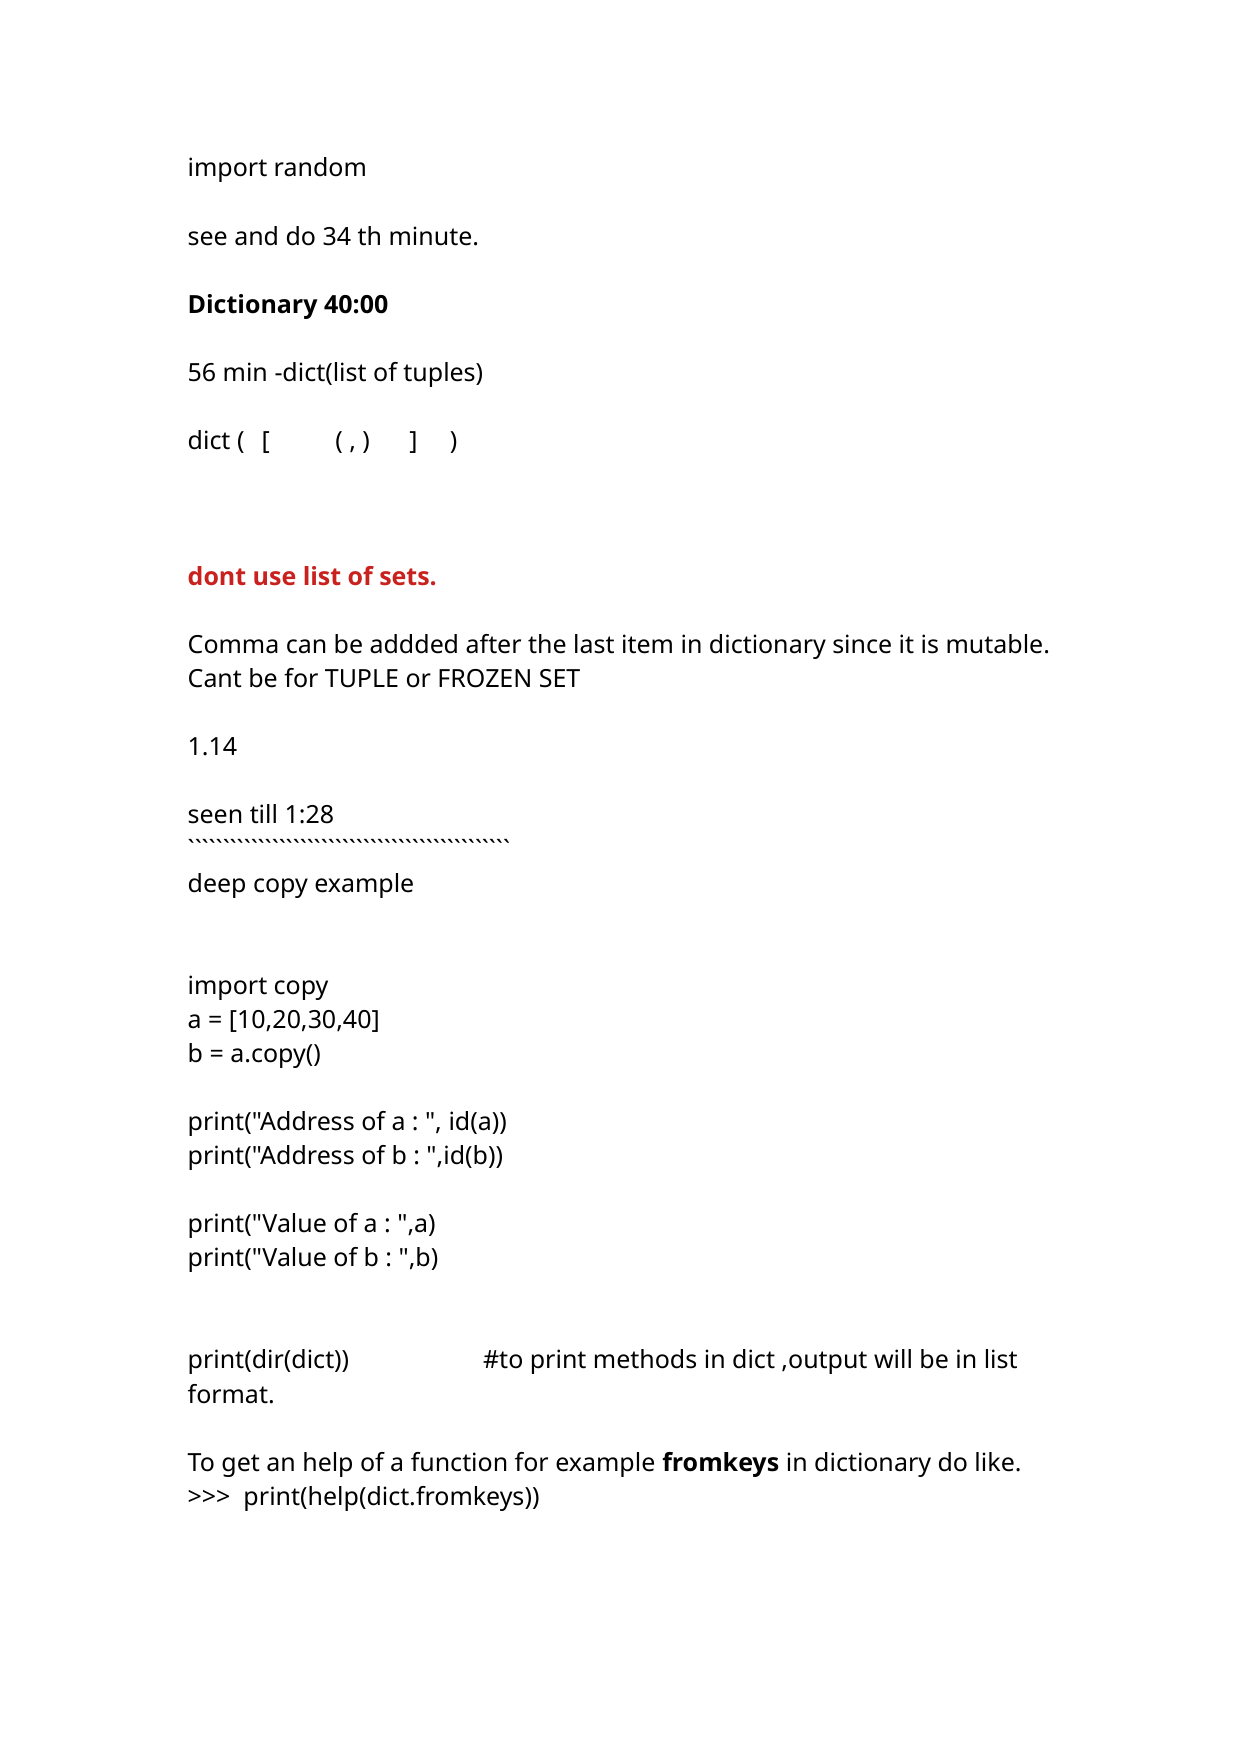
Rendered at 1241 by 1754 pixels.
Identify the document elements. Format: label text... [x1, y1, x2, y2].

text dont use list of sets. [187, 559, 1090, 593]
text >>> print(help(dict.fromkeys)) [187, 1478, 1090, 1512]
text print("Value of b : ",b) [187, 1240, 1090, 1274]
text Cant be for TUPLE or FROZEN SET [187, 661, 1090, 695]
text `````````````````````````````````````````````` [187, 831, 1090, 865]
text see and do 34 th minute. [187, 218, 1090, 252]
text import copy [187, 967, 1090, 1002]
text 56 min -dict(list of tuples) [187, 354, 1090, 388]
text dict ( [ ( , ) ] ) [187, 422, 1090, 457]
text seen till 1:28 [187, 797, 1090, 831]
text a = [10,20,30,40] [187, 1002, 1090, 1036]
text Dictionary 40:00 [187, 286, 1090, 320]
text b = a.copy() [187, 1036, 1090, 1070]
text Comma can be addded after the last item in dictionary since it is mutable. [187, 627, 1090, 661]
text To get an help of a function for example fromkeys in dictionary do like. [187, 1444, 1090, 1478]
text print("Value of a : ",a) [187, 1206, 1090, 1240]
text print("Address of a : ", id(a)) [187, 1104, 1090, 1138]
text deep copy example [187, 865, 1090, 899]
text print(dir(dict)) #to print methods in dict ,output will be in list format. [187, 1342, 1090, 1410]
text print("Address of b : ",id(b)) [187, 1138, 1090, 1172]
text 1.14 [187, 729, 1090, 763]
text import random [187, 150, 1090, 184]
